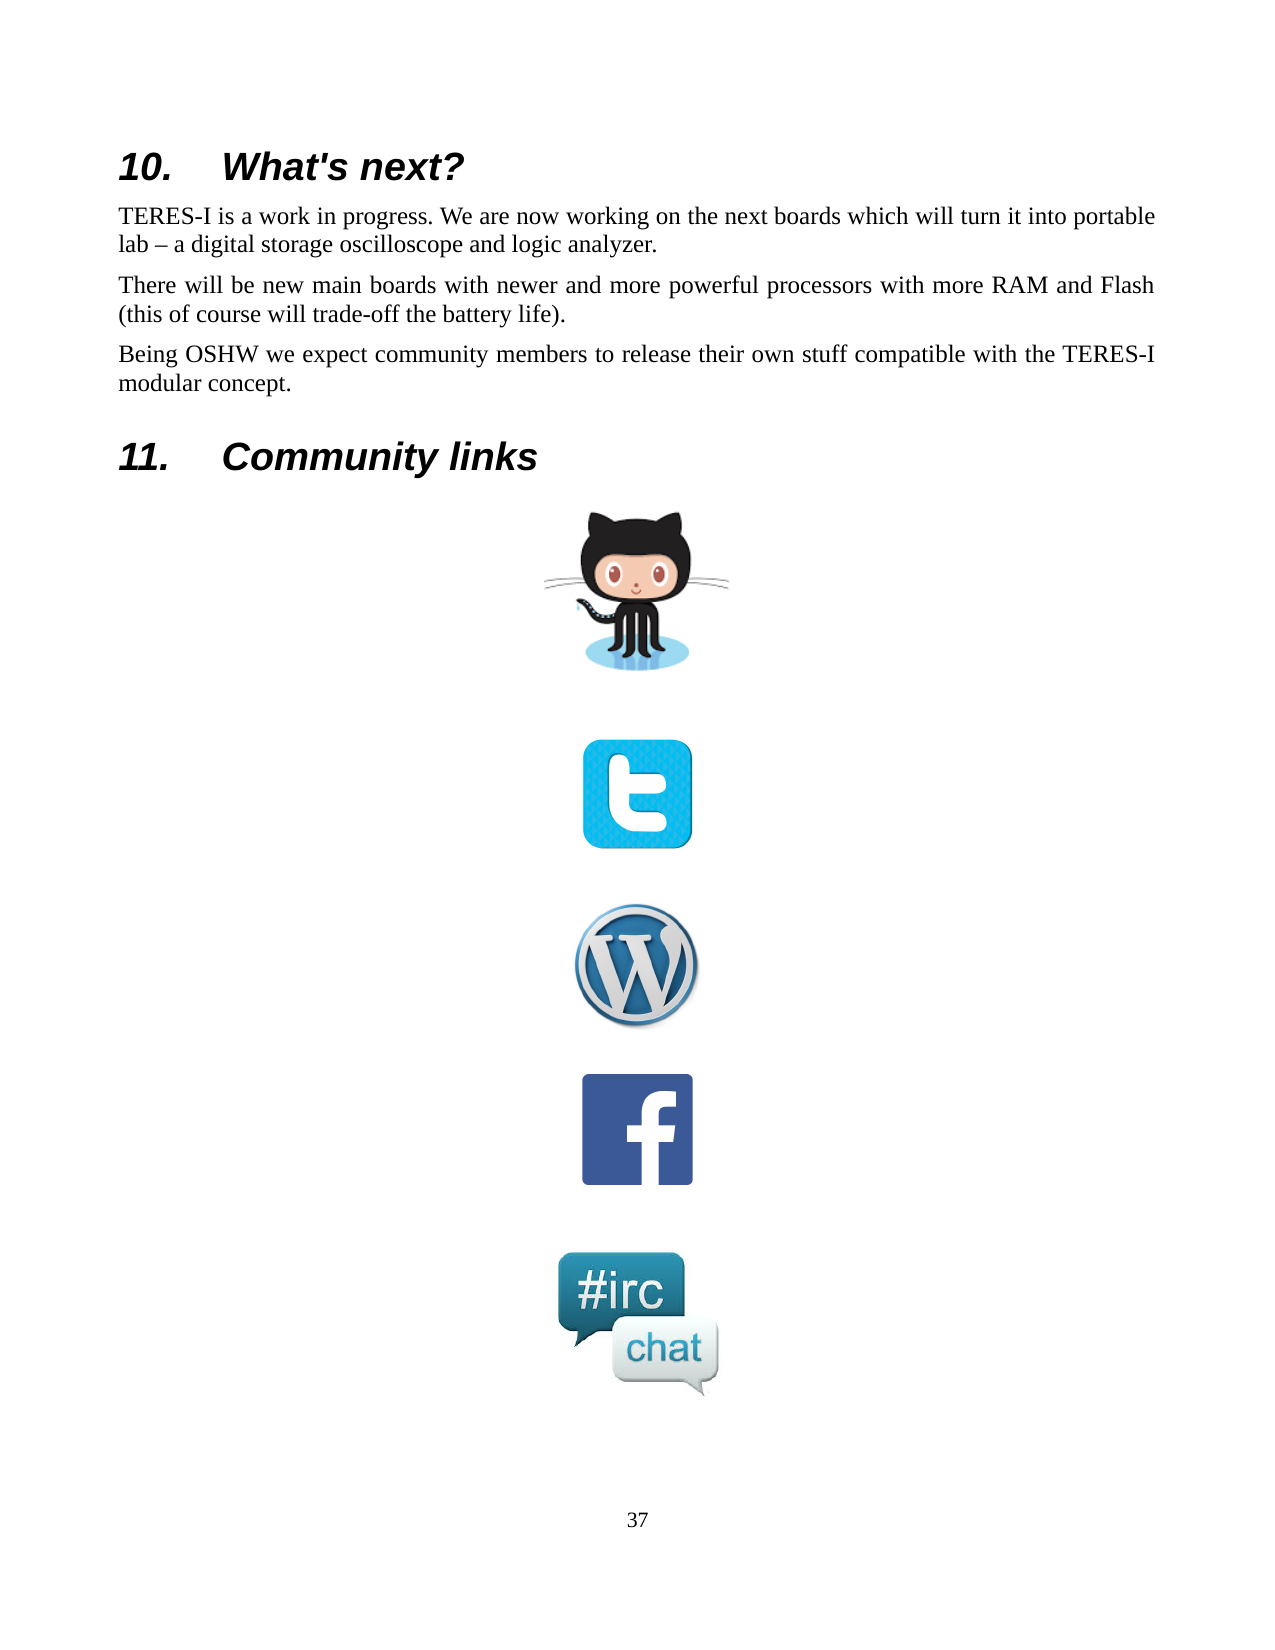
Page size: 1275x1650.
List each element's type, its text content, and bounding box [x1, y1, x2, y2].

picture [582, 1074, 693, 1185]
subtitle What's next? [118, 143, 1157, 188]
text TERES-I is a work in progress. We are now working on the next boards which will turn it into portable lab – a digital storage oscilloscope and logic analyzer. [118, 201, 1157, 258]
subtitle Community links [118, 434, 1157, 479]
picture [545, 1225, 730, 1410]
text There will be new main boards with newer and more powerful processors with more RAM and Flash (this of course will trade-off the battery life). [118, 270, 1157, 328]
text Being OSHW we expect community members to release their own stuff compatible with the TERES-I modular concept. [118, 339, 1157, 397]
picture [447, 491, 828, 692]
picture [573, 731, 702, 861]
picture [541, 900, 734, 1034]
